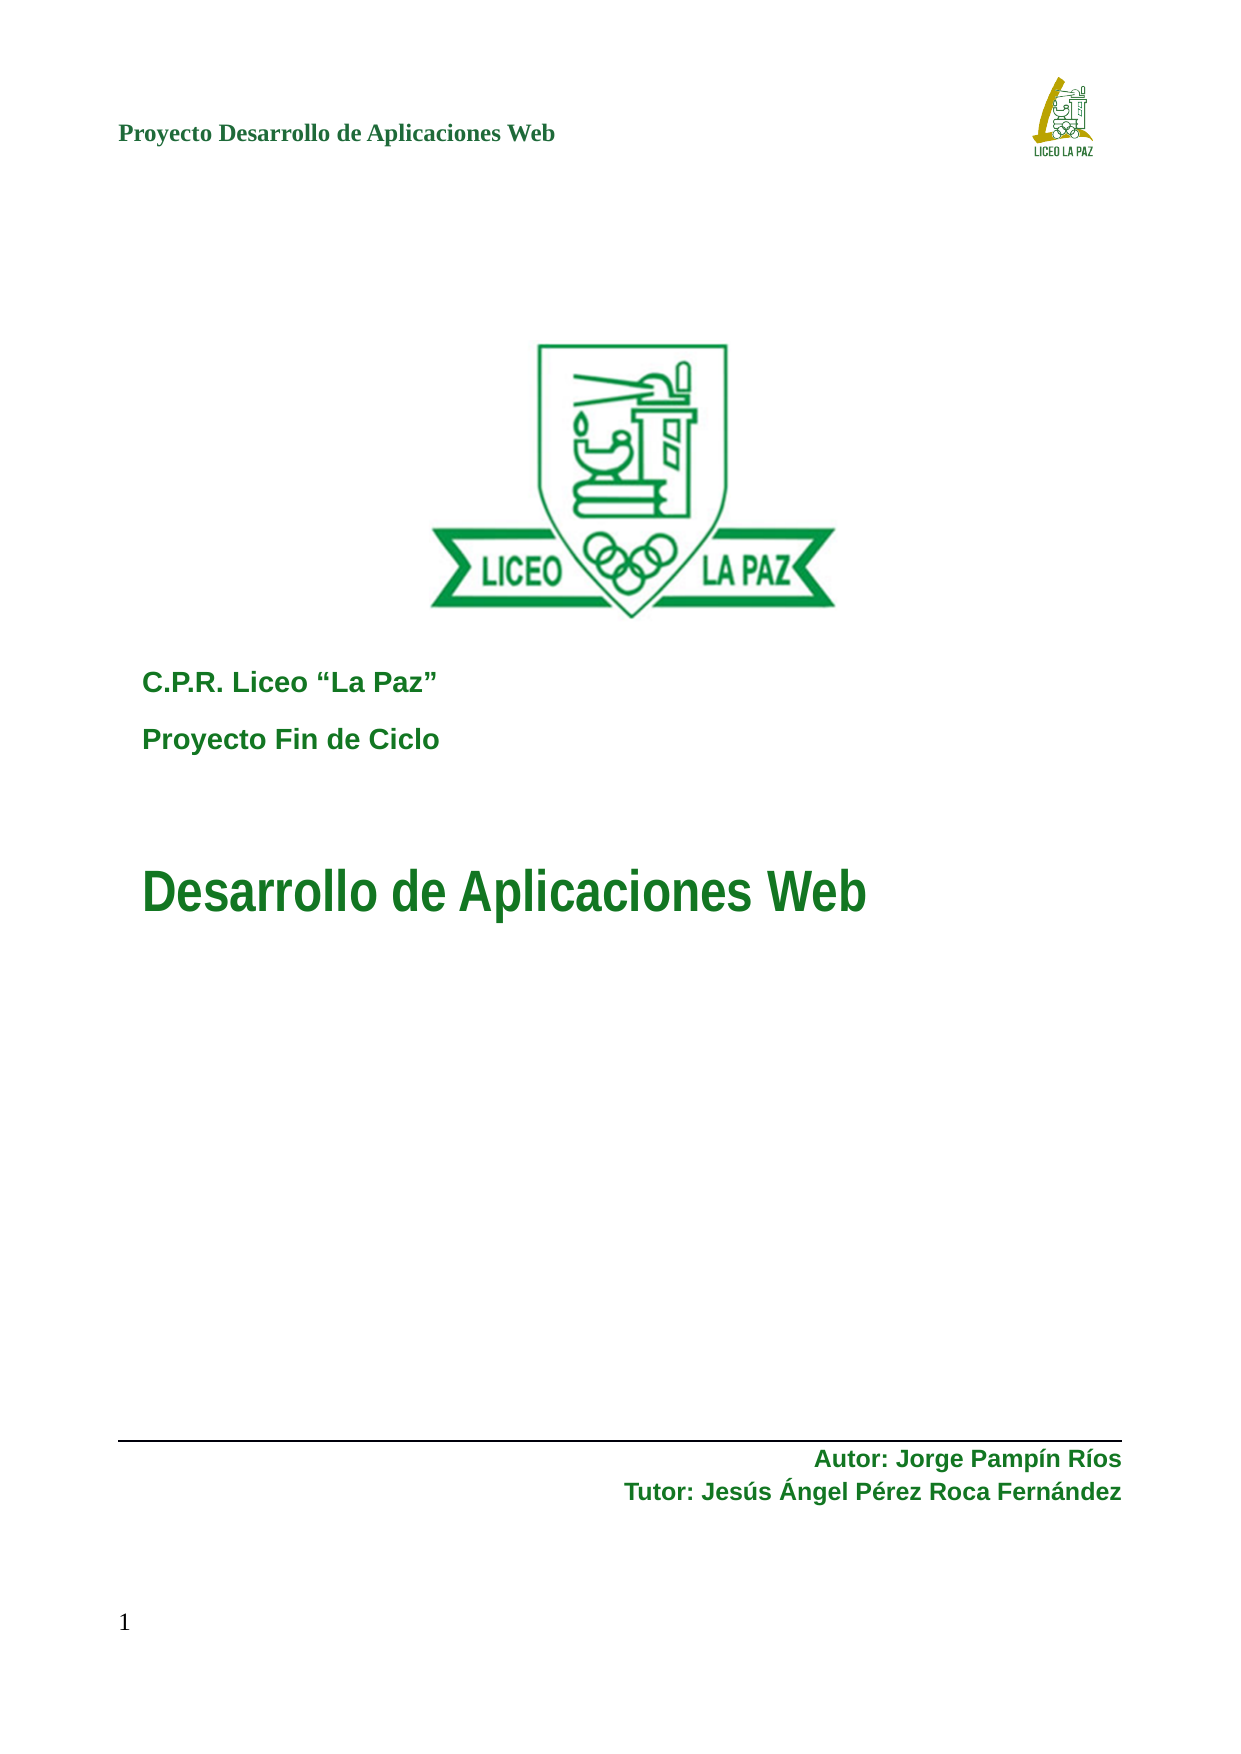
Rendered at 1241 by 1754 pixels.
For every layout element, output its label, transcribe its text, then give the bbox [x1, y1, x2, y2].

text C.P.R. Liceo “La Paz” [118, 665, 1122, 698]
picture [428, 340, 838, 624]
subtitle Desarrollo de Aplicaciones Web [118, 857, 1122, 923]
text Proyecto Fin de Ciclo [118, 722, 1122, 756]
text Autor: Jorge Pampín Ríos Tutor: Jesús Ángel Pérez Roca Fernández [118, 1442, 1122, 1506]
picture [1025, 70, 1100, 165]
